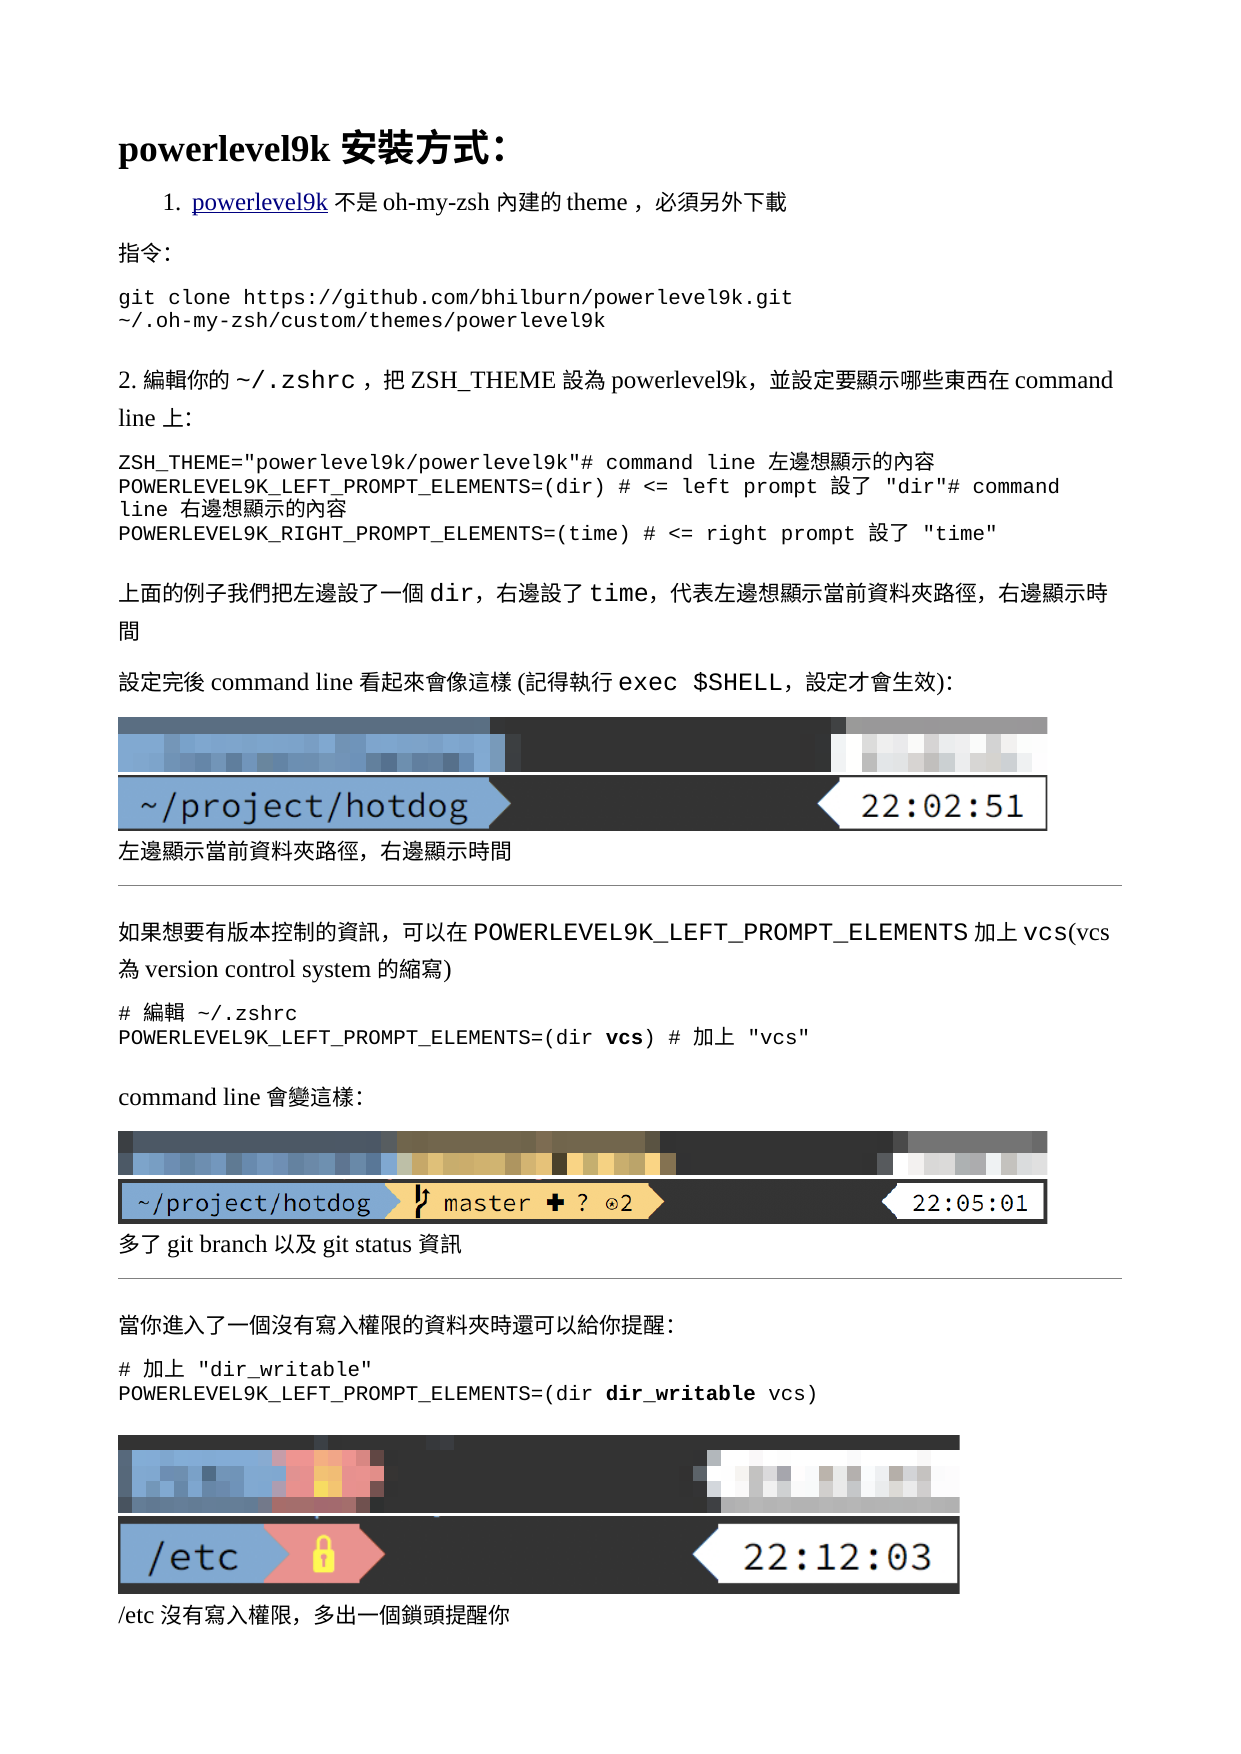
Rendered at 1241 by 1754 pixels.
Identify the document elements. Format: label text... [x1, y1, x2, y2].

picture [118, 775, 1048, 831]
text 當你進入了一個沒有寫入權限的資料夾時還可以給你提醒： [118, 1308, 1122, 1339]
text POWERLEVEL9K_LEFT_PROMPT_ELEMENTS=(dir dir_writable vcs) [118, 1382, 1122, 1406]
subtitle powerlevel9k 安裝方式： [118, 118, 1122, 172]
text git clone https://github.com/bhilburn/powerlevel9k.git ~/.oh-my-zsh/custom/themes/powerlevel9k [118, 287, 1122, 334]
text POWERLEVEL9K_LEFT_PROMPT_ELEMENTS=(dir) # <= left prompt 設了 "dir"# command line 右邊想顯示的內容 [118, 476, 1122, 523]
text 2. 編輯你的 ~/.zshrc ，把 ZSH_THEME 設為 powerlevel9k，並設定要顯示哪些東西在 command line 上： [118, 363, 1122, 433]
picture [118, 1131, 1048, 1175]
picture [118, 1179, 1048, 1224]
picture [118, 1516, 960, 1594]
list powerlevel9k 不是 oh-my-zsh 內建的 theme ，必須另外下載 [162, 185, 1122, 217]
text 左邊顯示當前資料夾路徑，右邊顯示時間 [118, 834, 1122, 866]
text command line 會變這樣： [118, 1080, 1122, 1112]
text # 編輯 ~/.zshrc [118, 1003, 1122, 1027]
text 指令： [118, 236, 1122, 267]
picture [118, 1435, 960, 1513]
text /etc 沒有寫入權限，多出一個鎖頭提醒你 [118, 1598, 1122, 1630]
text POWERLEVEL9K_LEFT_PROMPT_ELEMENTS=(dir vcs) # 加上 "vcs" [118, 1027, 1122, 1051]
text # 加上 "dir_writable" [118, 1359, 1122, 1382]
text 上面的例子我們把左邊設了一個 dir，右邊設了 time，代表左邊想顯示當前資料夾路徑，右邊顯示時間 [118, 576, 1122, 645]
text POWERLEVEL9K_RIGHT_PROMPT_ELEMENTS=(time) # <= right prompt 設了 "time" [118, 523, 1122, 547]
text 如果想要有版本控制的資訊，可以在 POWERLEVEL9K_LEFT_PROMPT_ELEMENTS 加上 vcs(vcs 為 version control system 的縮寫) [118, 915, 1122, 984]
picture [118, 717, 1048, 772]
text 多了 git branch 以及 git status 資訊 [118, 1227, 1122, 1259]
text ZSH_THEME="powerlevel9k/powerlevel9k"# command line 左邊想顯示的內容 [118, 452, 1122, 476]
text 設定完後 command line 看起來會像這樣 (記得執行 exec $SHELL，設定才會生效)： [118, 665, 1122, 698]
